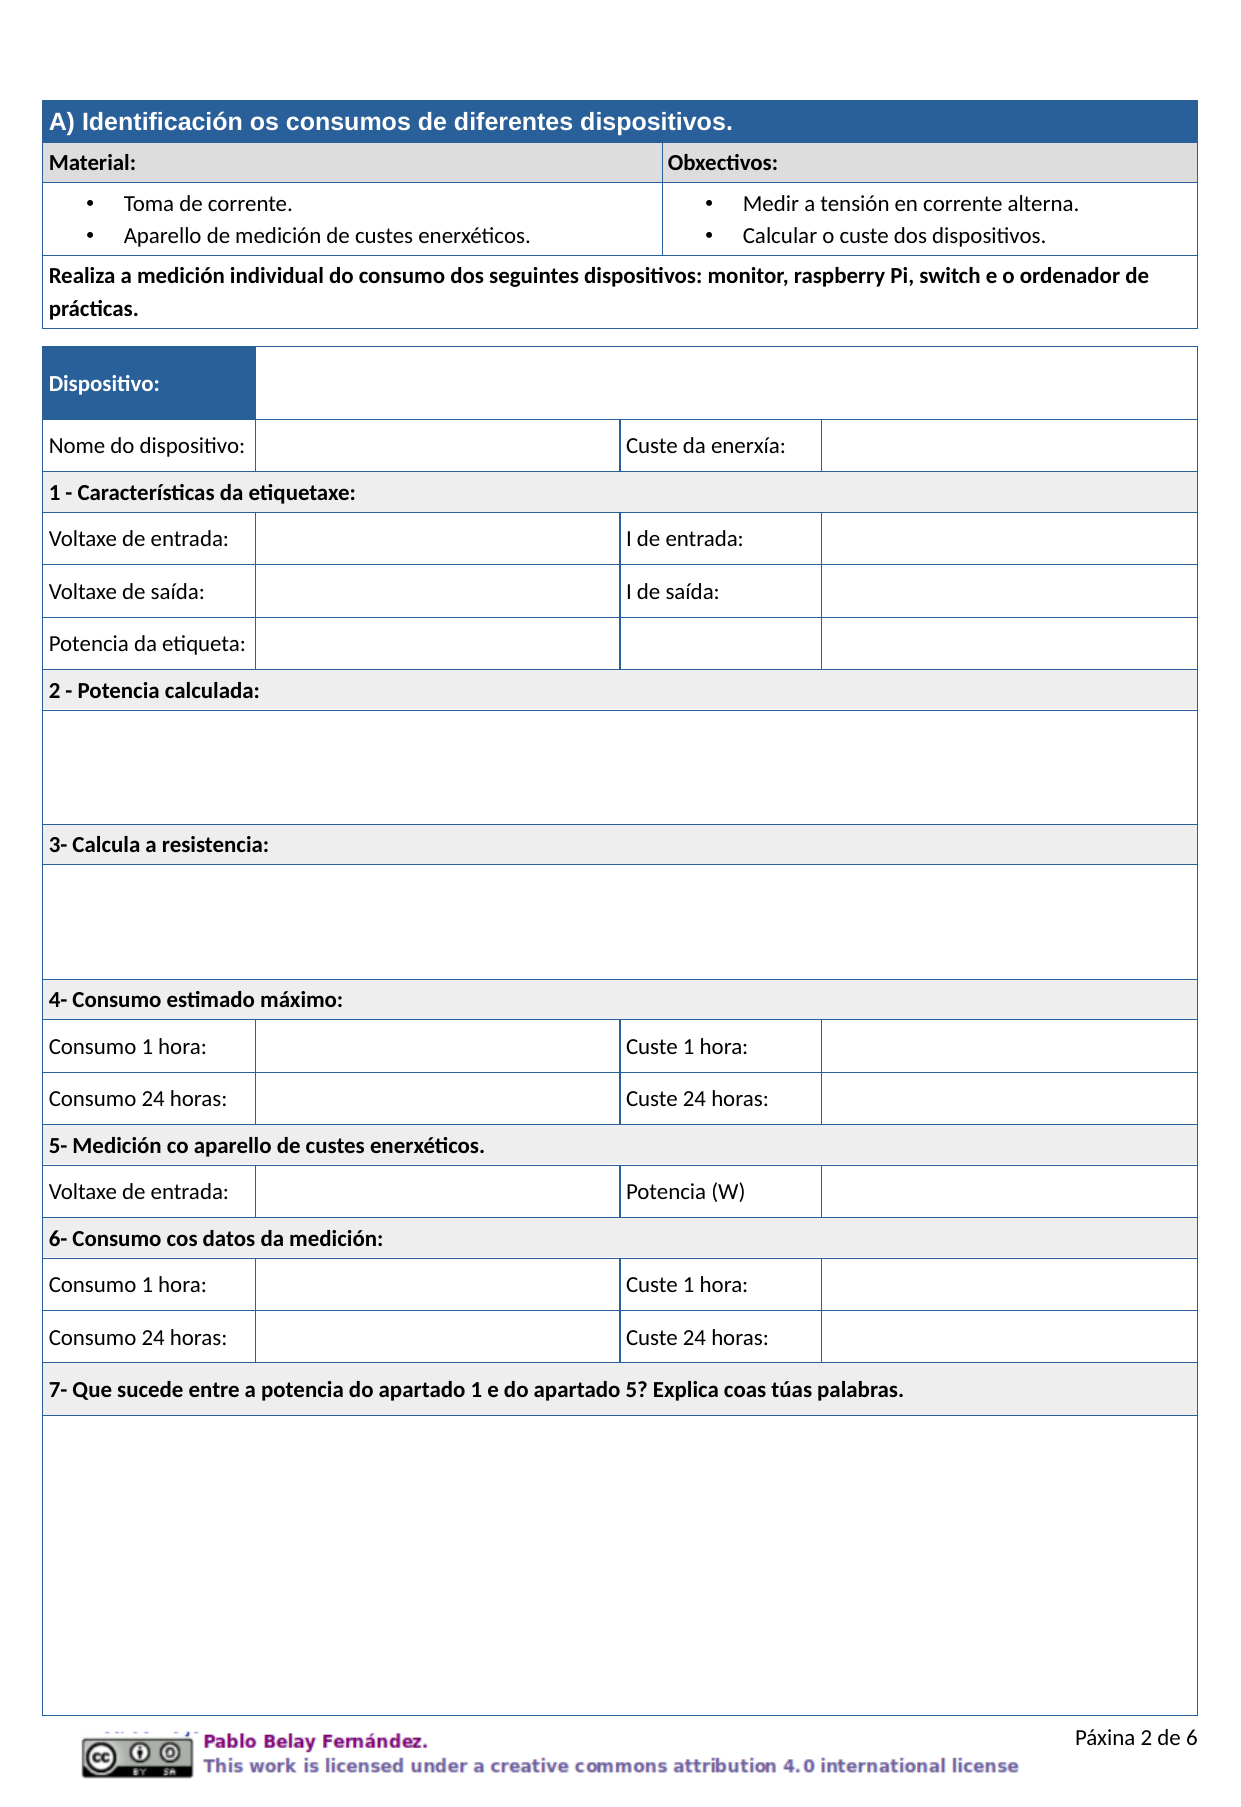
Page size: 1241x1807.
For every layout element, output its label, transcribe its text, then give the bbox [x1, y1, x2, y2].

table_cell 3- Calcula a resistencia: [43, 825, 1197, 864]
table_header A) Identificación os consumos de diferentes dispositivos. [43, 101, 1197, 142]
table_cell Obxectivos: [663, 143, 1197, 182]
table_cell [822, 1020, 1197, 1072]
table_cell Voltaxe de saída: [43, 565, 255, 617]
table_cell [822, 1259, 1197, 1310]
table_cell Consumo 1 hora: [43, 1259, 255, 1310]
table_cell [822, 1166, 1197, 1217]
table_cell Consumo 24 horas: [43, 1311, 255, 1362]
table_cell [256, 420, 619, 471]
table_cell Material: [43, 143, 662, 182]
table_cell Nome do dispositivo: [43, 420, 255, 471]
table_cell [822, 420, 1197, 471]
table_cell [256, 1020, 619, 1072]
table_cell [256, 1166, 619, 1217]
table_cell [256, 618, 619, 669]
picture [65, 1722, 1035, 1787]
table_cell 6- Consumo cos datos da medición: [43, 1218, 1197, 1257]
table_cell [43, 1416, 1197, 1715]
table_cell [256, 513, 619, 564]
table_cell 4- Consumo estimado máximo: [43, 980, 1197, 1019]
table_cell Consumo 24 horas: [43, 1073, 255, 1124]
table_cell [822, 1311, 1197, 1362]
table_cell [822, 618, 1197, 669]
table_cell I de entrada: [621, 513, 821, 564]
table_cell [256, 1073, 619, 1124]
table_cell Medir a tensión en corrente alterna. Calcular o custe dos dispositivos. [663, 183, 1197, 255]
table_cell 1 - Características da etiquetaxe: [43, 472, 1197, 512]
table_cell 2 - Potencia calculada: [43, 670, 1197, 709]
table_cell Custe 1 hora: [621, 1259, 821, 1310]
table_cell Potencia da etiqueta: [43, 618, 255, 669]
table_cell Toma de corrente. Aparello de medición de custes enerxéticos. [43, 183, 662, 255]
table_cell [256, 565, 619, 617]
table_cell [256, 1311, 619, 1362]
table_header [256, 347, 1197, 419]
table_cell Custe da enerxía: [621, 420, 821, 471]
table_cell [822, 1073, 1197, 1124]
table_cell Realiza a medición individual do consumo dos seguintes dispositivos: monitor, raspberry Pi, switch e o ordenador de prácticas. [43, 256, 1197, 327]
table_cell [621, 618, 821, 669]
table_cell Custe 24 horas: [621, 1073, 821, 1124]
table_cell [822, 565, 1197, 617]
table_cell Custe 1 hora: [621, 1020, 821, 1072]
table_cell [256, 1259, 619, 1310]
table_cell [822, 513, 1197, 564]
table_cell 5- Medición co aparello de custes enerxéticos. [43, 1125, 1197, 1164]
table_cell Voltaxe de entrada: [43, 1166, 255, 1217]
table_cell 7- Que sucede entre a potencia do apartado 1 e do apartado 5? Explica coas túas palabras. [43, 1363, 1197, 1415]
table_cell Consumo 1 hora: [43, 1020, 255, 1072]
table_cell [43, 865, 1197, 979]
table_cell Voltaxe de entrada: [43, 513, 255, 564]
table_cell I de saída: [621, 565, 821, 617]
table_cell Custe 24 horas: [621, 1311, 821, 1362]
table_header Dispositivo: [43, 347, 255, 419]
table_cell Potencia (W) [621, 1166, 821, 1217]
table_cell [43, 711, 1197, 824]
